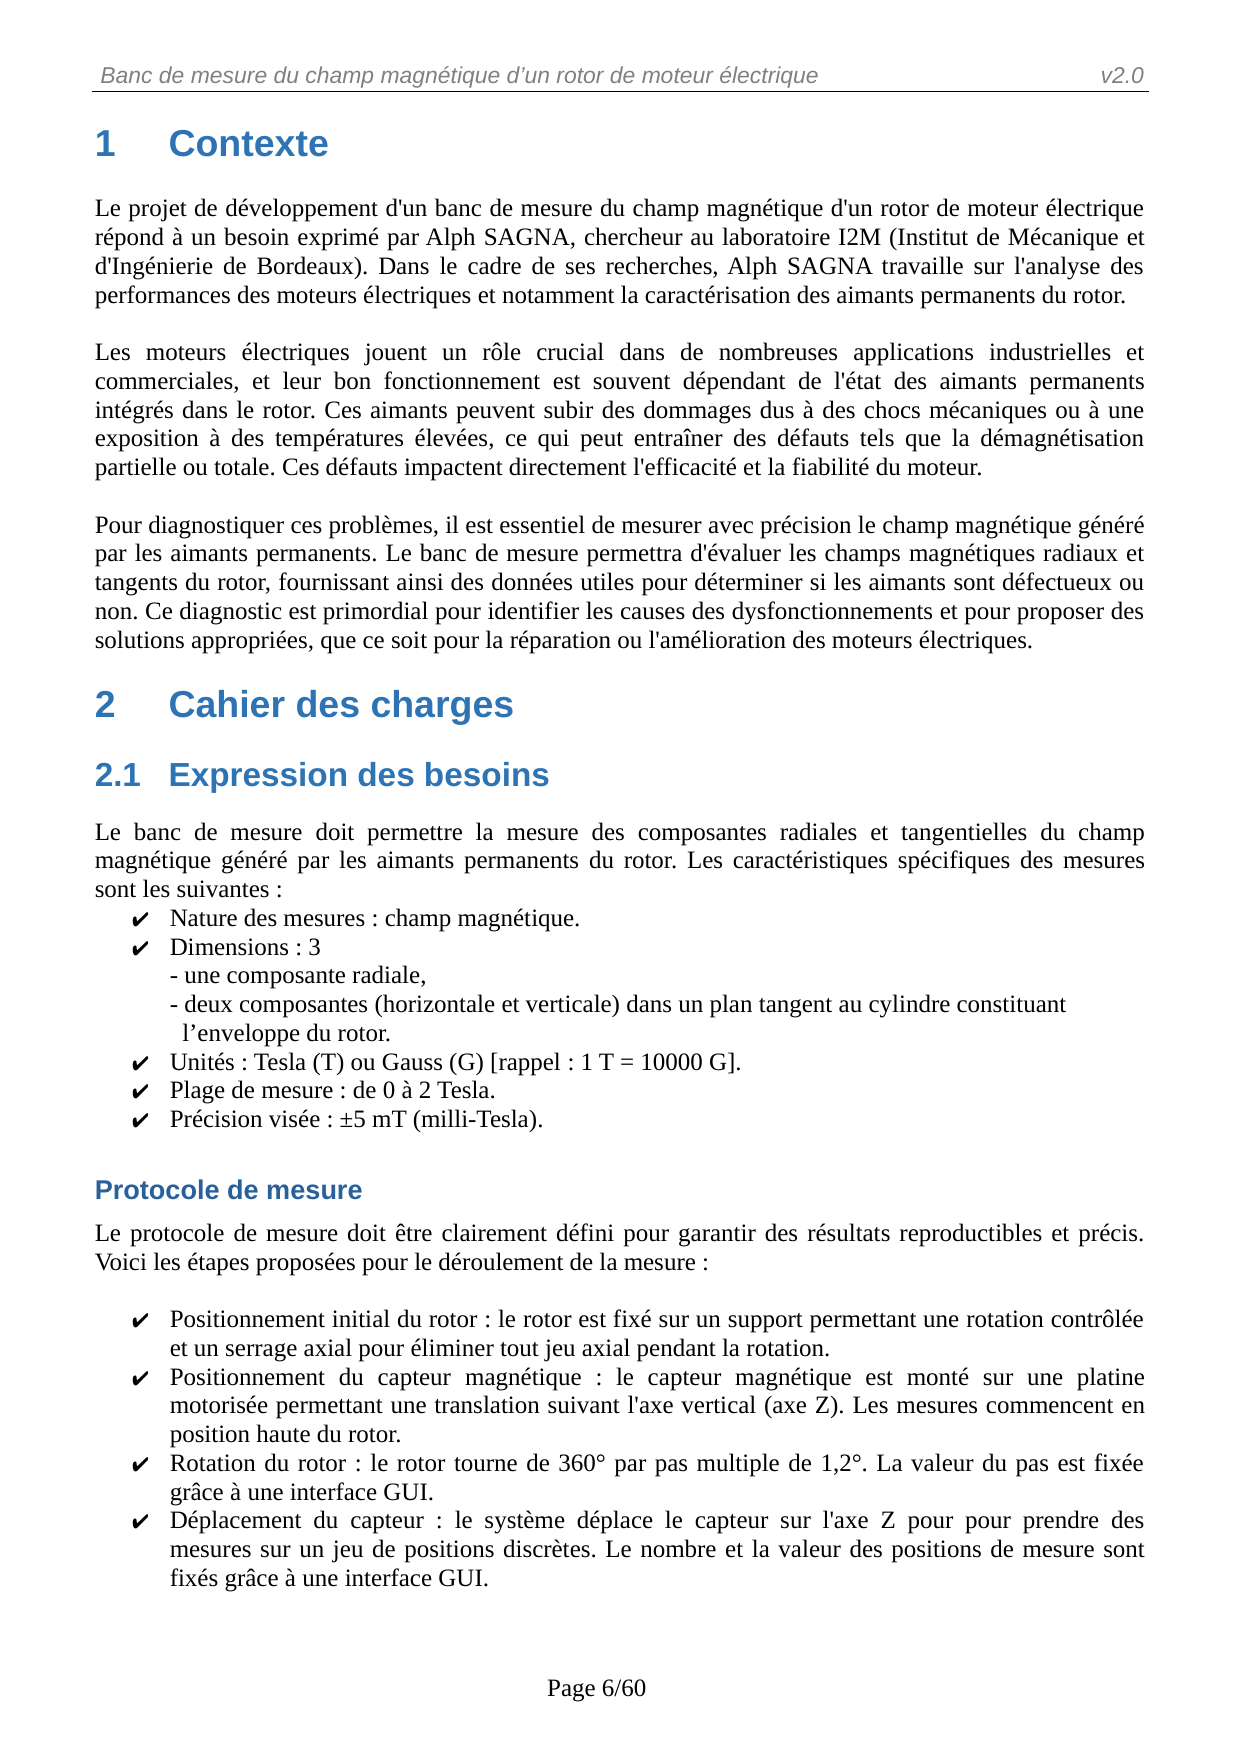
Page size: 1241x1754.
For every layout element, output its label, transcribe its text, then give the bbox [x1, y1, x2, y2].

list Plage de mesure : de 0 à 2 Tesla. [132, 1076, 1146, 1104]
list Positionnement initial du rotor : le rotor est fixé sur un support permettant une rotation contrôlée et un serrage axial pour éliminer tout jeu axial pendant la rotation. [132, 1304, 1146, 1362]
text Pour diagnostiquer ces problèmes, il est essentiel de mesurer avec précision le champ magnétique généré par les aimants permanents. Le banc de mesure permettra d'évaluer les champs magnétiques radiaux et tangents du rotor, fournissant ainsi des données utiles pour déterminer si les aimants sont défectueux ou non. Ce diagnostic est primordial pour identifier les causes des dysfonctionnements et pour proposer des solutions appropriées, que ce soit pour la réparation ou l'amélioration des moteurs électriques. [94, 510, 1146, 653]
text Le banc de mesure doit permettre la mesure des composantes radiales et tangentielles du champ magnétique généré par les aimants permanents du rotor. Les caractéristiques spécifiques des mesures sont les suivantes : [94, 817, 1146, 903]
text Les moteurs électriques jouent un rôle crucial dans de nombreuses applications industrielles et commerciales, et leur bon fonctionnement est souvent dépendant de l'état des aimants permanents intégrés dans le rotor. Ces aimants peuvent subir des dommages dus à des chocs mécaniques ou à une exposition à des températures élevées, ce qui peut entraîner des défauts tels que la démagnétisation partielle ou totale. Ces défauts impactent directement l'efficacité et la fiabilité du moteur. [94, 337, 1146, 481]
subtitle Protocole de mesure [94, 1174, 1146, 1206]
list Unités : Tesla (T) ou Gauss (G) [rappel : 1 T = 10000 G]. [132, 1047, 1146, 1076]
subtitle Contexte [94, 121, 1146, 164]
list Précision visée : ±5 mT (milli-Tesla). [132, 1104, 1146, 1133]
subtitle Expression des besoins [94, 755, 1146, 793]
text Le protocole de mesure doit être clairement défini pour garantir des résultats reproductibles et précis. Voici les étapes proposées pour le déroulement de la mesure : [94, 1218, 1146, 1276]
list Positionnement du capteur magnétique : le capteur magnétique est monté sur une platine motorisée permettant une translation suivant l'axe vertical (axe Z). Les mesures commencent en position haute du rotor. [132, 1362, 1146, 1448]
list Dimensions : 3 - une composante radiale, - deux composantes (horizontale et verticale) dans un plan tangent au cylindre constituant l’enveloppe du rotor. [132, 932, 1146, 1047]
text Le projet de développement d'un banc de mesure du champ magnétique d'un rotor de moteur électrique répond à un besoin exprimé par Alph SAGNA, chercheur au laboratoire I2M (Institut de Mécanique et d'Ingénierie de Bordeaux). Dans le cadre de ses recherches, Alph SAGNA travaille sur l'analyse des performances des moteurs électriques et notamment la caractérisation des aimants permanents du rotor. [94, 193, 1146, 308]
list Rotation du rotor : le rotor tourne de 360° par pas multiple de 1,2°. La valeur du pas est fixée grâce à une interface GUI. [132, 1448, 1146, 1506]
subtitle Cahier des charges [94, 682, 1146, 725]
list Déplacement du capteur : le système déplace le capteur sur l'axe Z pour pour prendre des mesures sur un jeu de positions discrètes. Le nombre et la valeur des positions de mesure sont fixés grâce à une interface GUI. [132, 1506, 1146, 1592]
list Nature des mesures : champ magnétique. [132, 903, 1146, 932]
